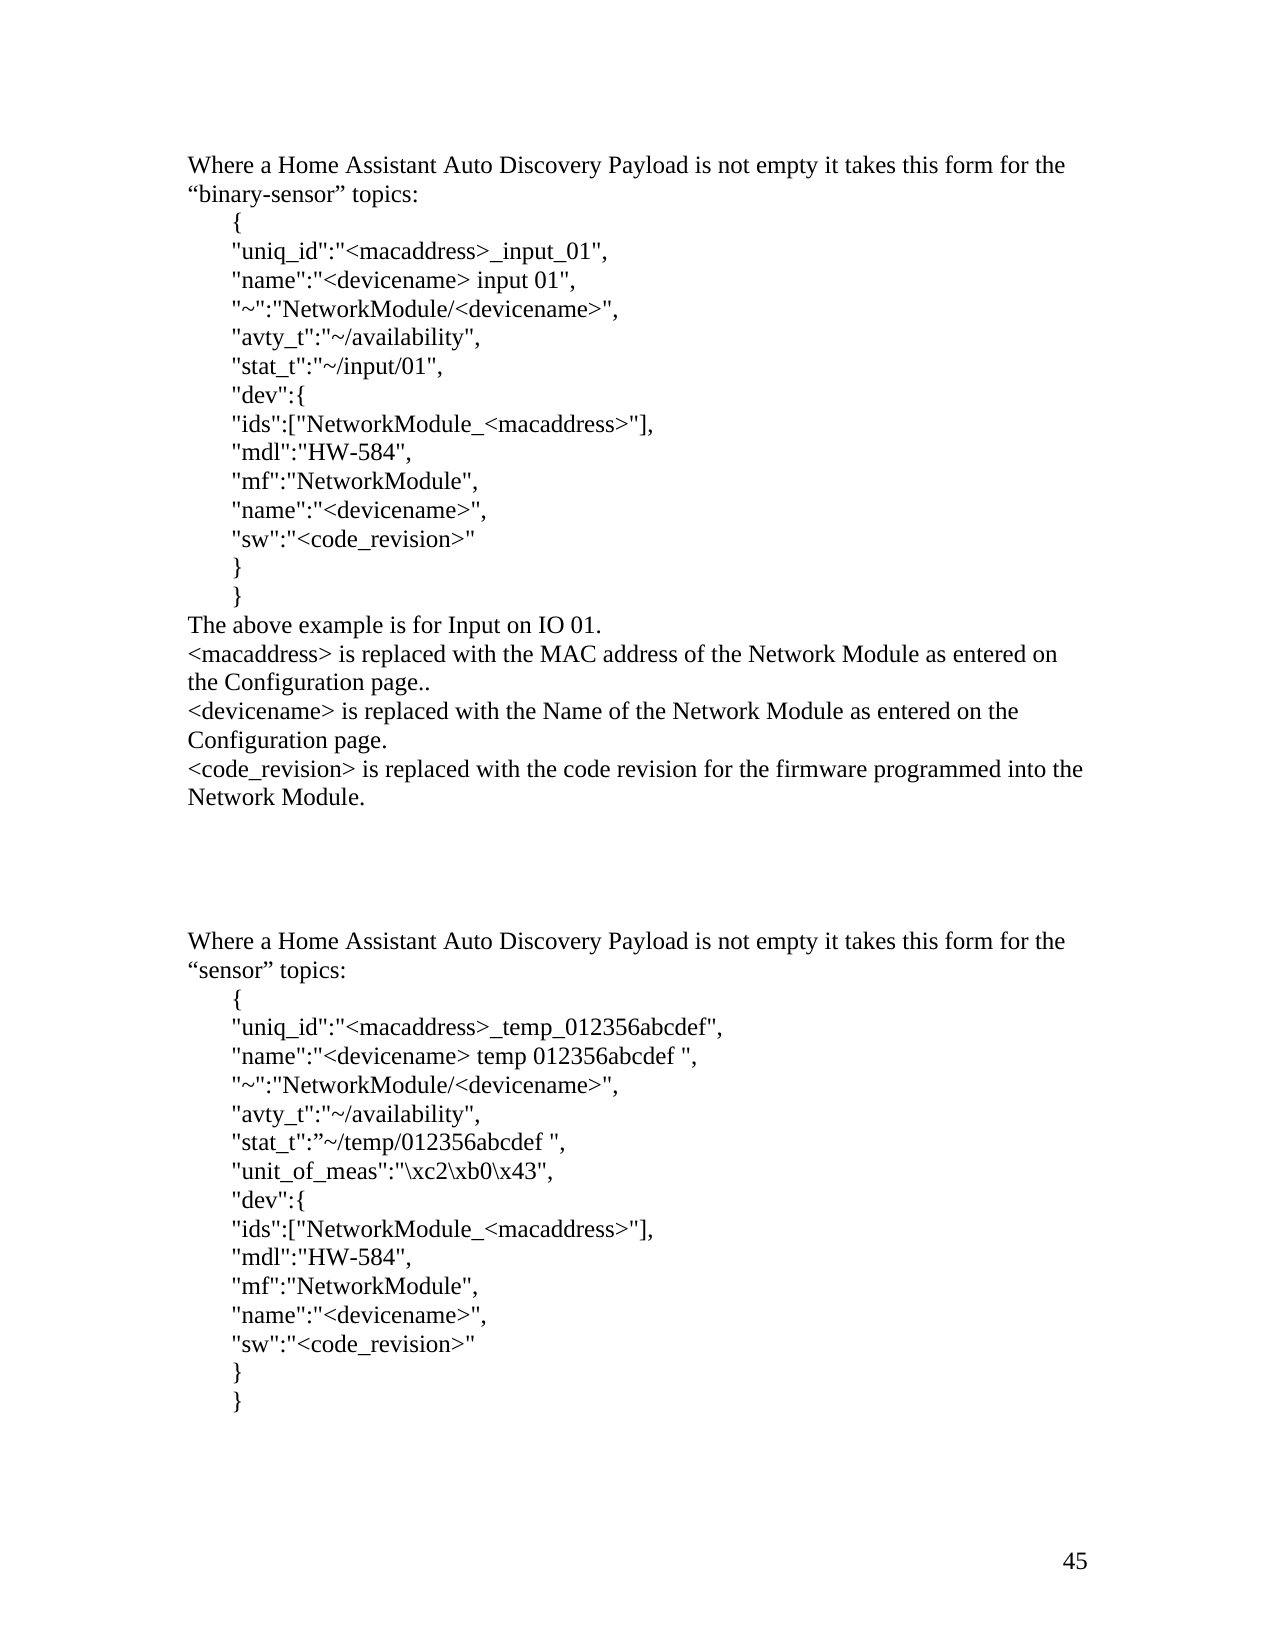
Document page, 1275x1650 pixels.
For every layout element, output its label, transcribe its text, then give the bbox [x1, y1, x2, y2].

text "stat_t":"~/input/01", [187, 351, 1087, 380]
text } [187, 1386, 1087, 1415]
text "uniq_id":"<macaddress>_input_01", [187, 236, 1087, 265]
text "unit_of_meas":"\xc2\xb0\x43", [187, 1156, 1087, 1185]
text Where a Home Assistant Auto Discovery Payload is not empty it takes this form for the “binary-sensor” topics: [187, 150, 1087, 207]
text "name":"<devicename> input 01", [187, 265, 1087, 294]
text "dev":{ [187, 1185, 1087, 1214]
text } [187, 1357, 1087, 1386]
text "mdl":"HW-584", [187, 1242, 1087, 1271]
text <macaddress> is replaced with the MAC address of the Network Module as entered on the Configuration page.. [187, 639, 1087, 696]
text "uniq_id":"<macaddress>_temp_012356abcdef", [187, 1012, 1087, 1041]
text } [187, 552, 1087, 581]
text { [187, 207, 1087, 236]
text "mf":"NetworkModule", [187, 1271, 1087, 1300]
text "stat_t":”~/temp/012356abcdef ", [187, 1127, 1087, 1156]
text "~":"NetworkModule/<devicename>", [187, 1070, 1087, 1099]
text "sw":"<code_revision>" [187, 524, 1087, 552]
text The above example is for Input on IO 01. [187, 610, 1087, 639]
text "name":"<devicename> temp 012356abcdef ", [187, 1041, 1087, 1070]
text "mdl":"HW-584", [187, 437, 1087, 466]
text "avty_t":"~/availability", [187, 1099, 1087, 1127]
text "sw":"<code_revision>" [187, 1329, 1087, 1357]
text "mf":"NetworkModule", [187, 466, 1087, 495]
text Where a Home Assistant Auto Discovery Payload is not empty it takes this form for the “sensor” topics: [187, 926, 1087, 984]
text "avty_t":"~/availability", [187, 322, 1087, 351]
text <code_revision> is replaced with the code revision for the firmware programmed into the Network Module. [187, 754, 1087, 811]
text <devicename> is replaced with the Name of the Network Module as entered on the Configuration page. [187, 696, 1087, 754]
text } [187, 581, 1087, 610]
text "name":"<devicename>", [187, 495, 1087, 524]
text "~":"NetworkModule/<devicename>", [187, 294, 1087, 322]
text "name":"<devicename>", [187, 1300, 1087, 1329]
text { [187, 984, 1087, 1012]
text "ids":["NetworkModule_<macaddress>"], [187, 409, 1087, 437]
text "dev":{ [187, 380, 1087, 409]
text "ids":["NetworkModule_<macaddress>"], [187, 1214, 1087, 1242]
